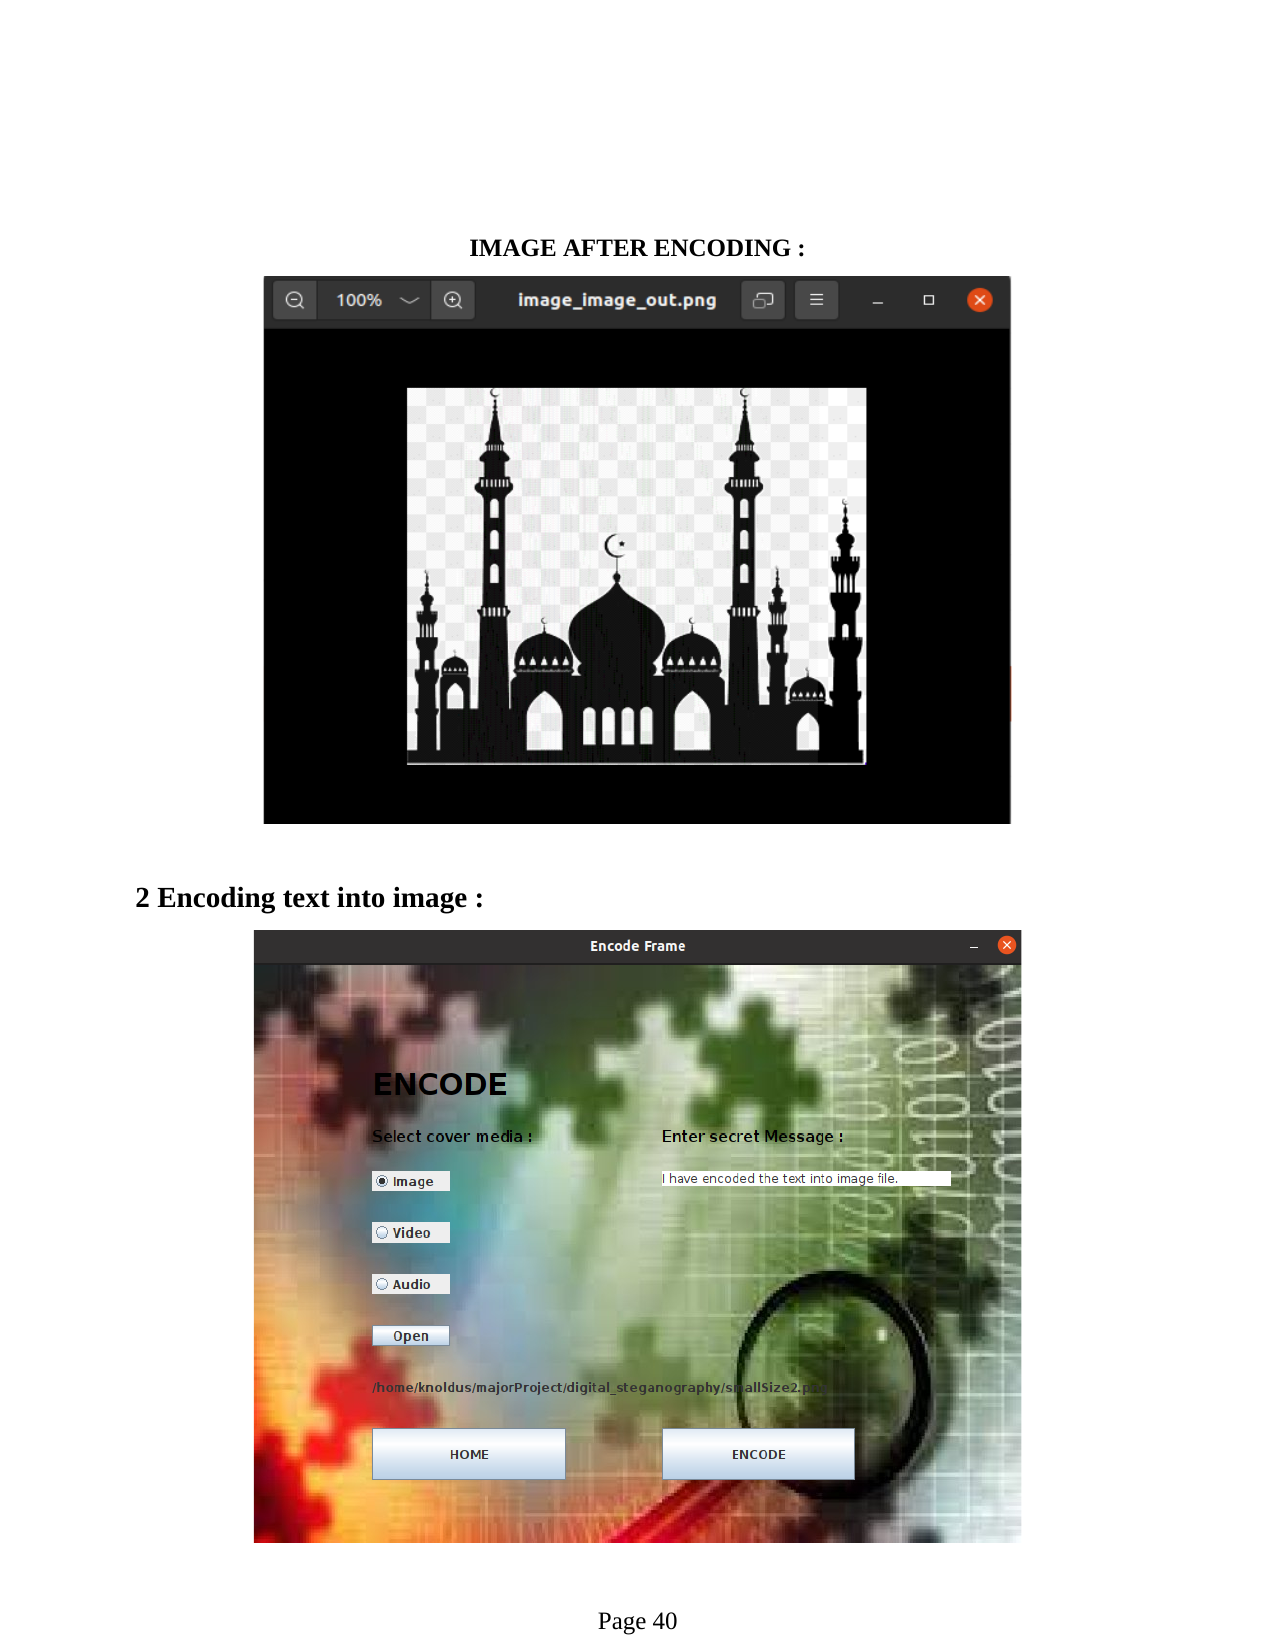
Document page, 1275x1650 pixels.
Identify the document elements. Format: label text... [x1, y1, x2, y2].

picture [253, 930, 1022, 1543]
picture [263, 276, 1012, 824]
list Encoding text into image : [135, 880, 1140, 913]
text IMAGE AFTER ENCODING : [135, 233, 1140, 262]
